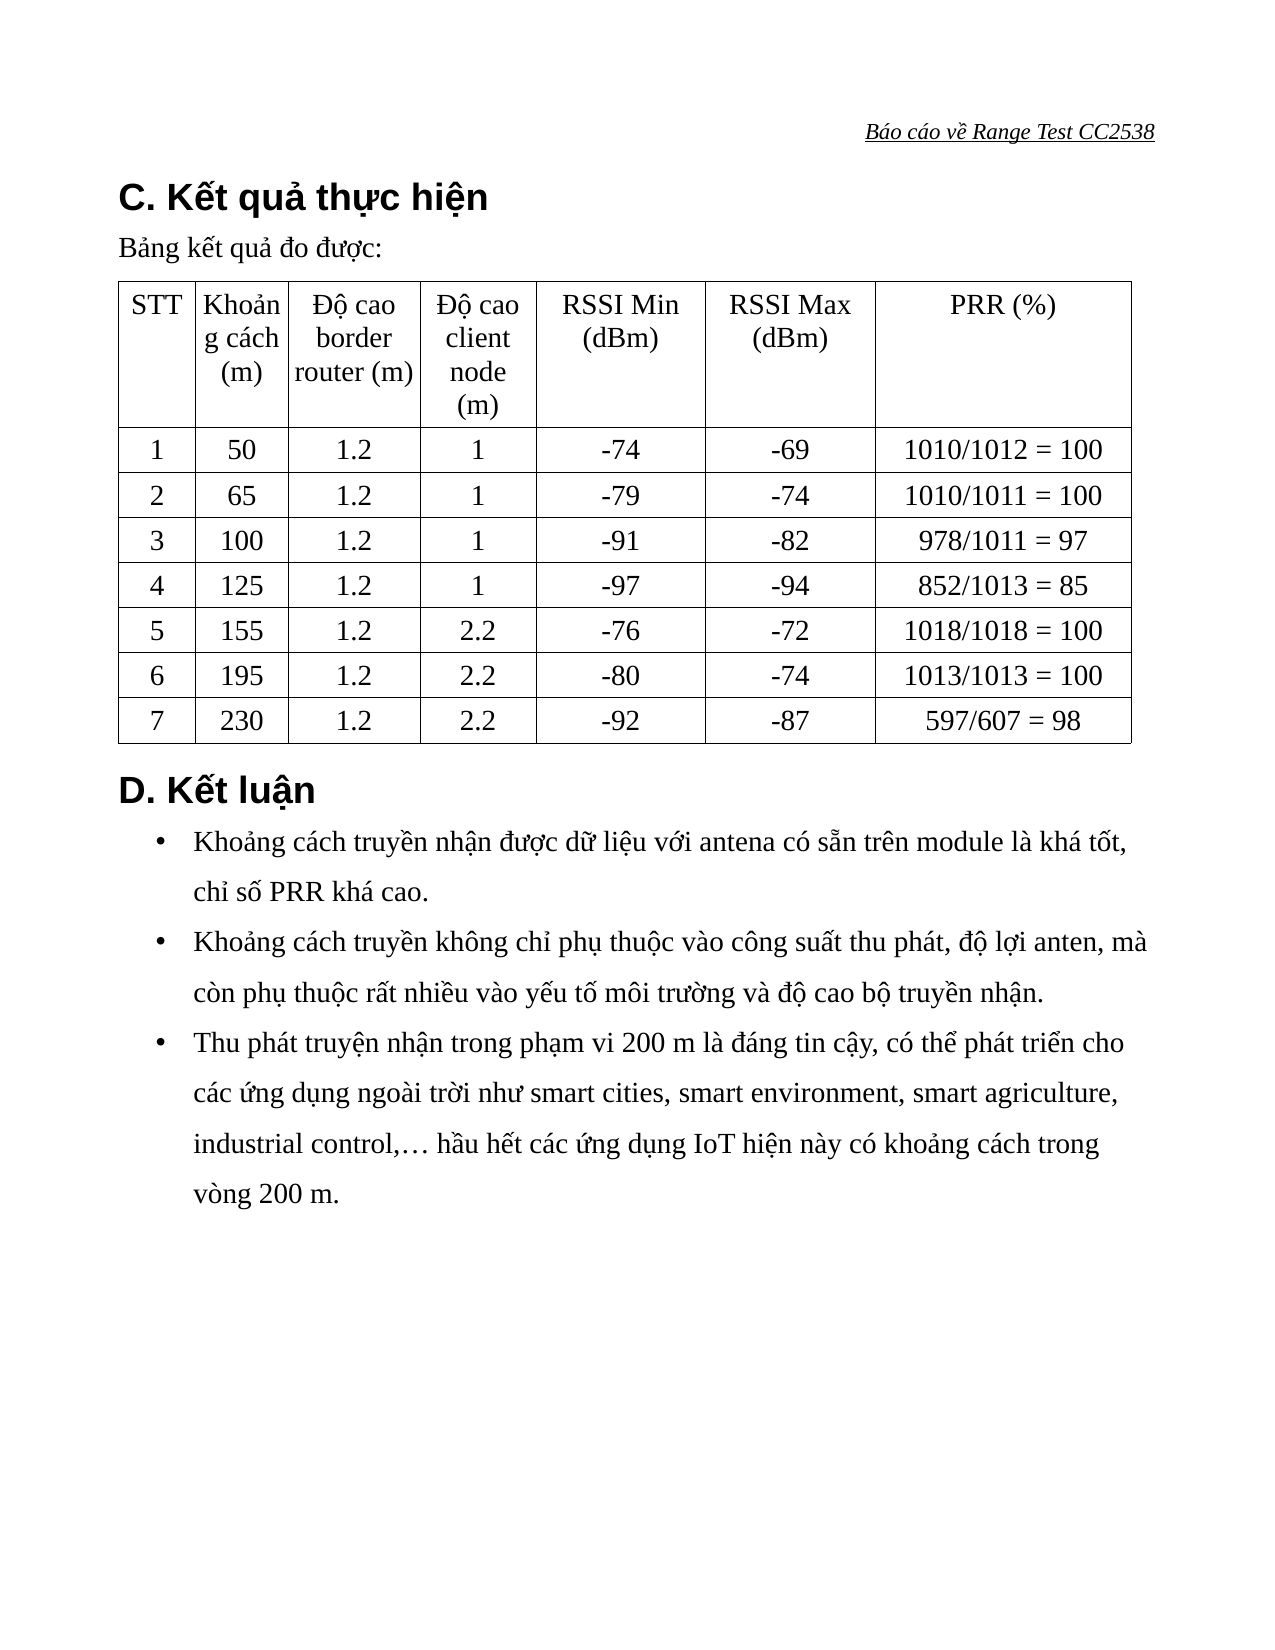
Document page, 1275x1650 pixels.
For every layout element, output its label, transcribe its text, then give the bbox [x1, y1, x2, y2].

table_header RSSI Max (dBm) [706, 282, 875, 427]
table_cell 1.2 [289, 698, 420, 742]
table_cell 1 [421, 473, 536, 517]
table_cell -74 [706, 653, 875, 697]
table_cell 1 [421, 428, 536, 472]
table_cell -82 [706, 518, 875, 562]
table_header STT [119, 282, 195, 427]
table_cell 1 [119, 428, 195, 472]
table_cell 125 [196, 563, 288, 607]
table_cell 1.2 [289, 428, 420, 472]
table_cell 6 [119, 653, 195, 697]
table_cell -91 [537, 518, 705, 562]
table_cell -87 [706, 698, 875, 742]
table_cell -80 [537, 653, 705, 697]
table_cell 230 [196, 698, 288, 742]
table_cell 1.2 [289, 653, 420, 697]
table_cell 597/607 = 98 [876, 698, 1131, 742]
table_cell 2.2 [421, 608, 536, 652]
table_cell -79 [537, 473, 705, 517]
subtitle D. Kết luận [118, 767, 1157, 811]
table_cell 1013/1013 = 100 [876, 653, 1131, 697]
table_cell -76 [537, 608, 705, 652]
table_cell 195 [196, 653, 288, 697]
table_cell 1.2 [289, 563, 420, 607]
table_header Độ cao border router (m) [289, 282, 420, 427]
table_cell -74 [537, 428, 705, 472]
table_cell 1010/1011 = 100 [876, 473, 1131, 517]
table_cell -74 [706, 473, 875, 517]
table_cell 1 [421, 563, 536, 607]
table_cell 1 [421, 518, 536, 562]
table_cell 5 [119, 608, 195, 652]
table_cell 2 [119, 473, 195, 517]
table_cell 1.2 [289, 608, 420, 652]
subtitle C. Kết quả thực hiện [118, 174, 1157, 218]
table_cell -94 [706, 563, 875, 607]
table_cell 852/1013 = 85 [876, 563, 1131, 607]
table_cell -97 [537, 563, 705, 607]
table_cell 978/1011 = 97 [876, 518, 1131, 562]
table_cell 1.2 [289, 518, 420, 562]
table_header Độ cao client node (m) [421, 282, 536, 427]
table_cell 3 [119, 518, 195, 562]
table_cell 155 [196, 608, 288, 652]
table_cell 1010/1012 = 100 [876, 428, 1131, 472]
table_header PRR (%) [876, 282, 1131, 427]
list Khoảng cách truyền nhận được dữ liệu với antena có sẵn trên module là khá tốt, chỉ số PRR khá cao. [156, 824, 1157, 908]
table_cell -92 [537, 698, 705, 742]
table_cell 7 [119, 698, 195, 742]
table_cell 65 [196, 473, 288, 517]
list Khoảng cách truyền không chỉ phụ thuộc vào công suất thu phát, độ lợi anten, mà còn phụ thuộc rất nhiều vào yếu tố môi trường và độ cao bộ truyền nhận. [156, 924, 1157, 1008]
table_cell 2.2 [421, 653, 536, 697]
list Thu phát truyện nhận trong phạm vi 200 m là đáng tin cậy, có thể phát triển cho các ứng dụng ngoài trời như smart cities, smart environment, smart agriculture, industrial control,… hầu hết các ứng dụng IoT hiện này có khoảng cách trong vòng 200 m.art Environment [156, 1025, 1157, 1210]
table_cell 50 [196, 428, 288, 472]
table_cell 1.2 [289, 473, 420, 517]
table_cell 100 [196, 518, 288, 562]
table_cell -72 [706, 608, 875, 652]
table_header Khoảng cách (m) [196, 282, 288, 427]
table_cell 2.2 [421, 698, 536, 742]
table_cell -69 [706, 428, 875, 472]
text Bảng kết quả đo được: [118, 231, 1157, 264]
table_header RSSI Min (dBm) [537, 282, 705, 427]
table_cell 4 [119, 563, 195, 607]
table_cell 1018/1018 = 100 [876, 608, 1131, 652]
